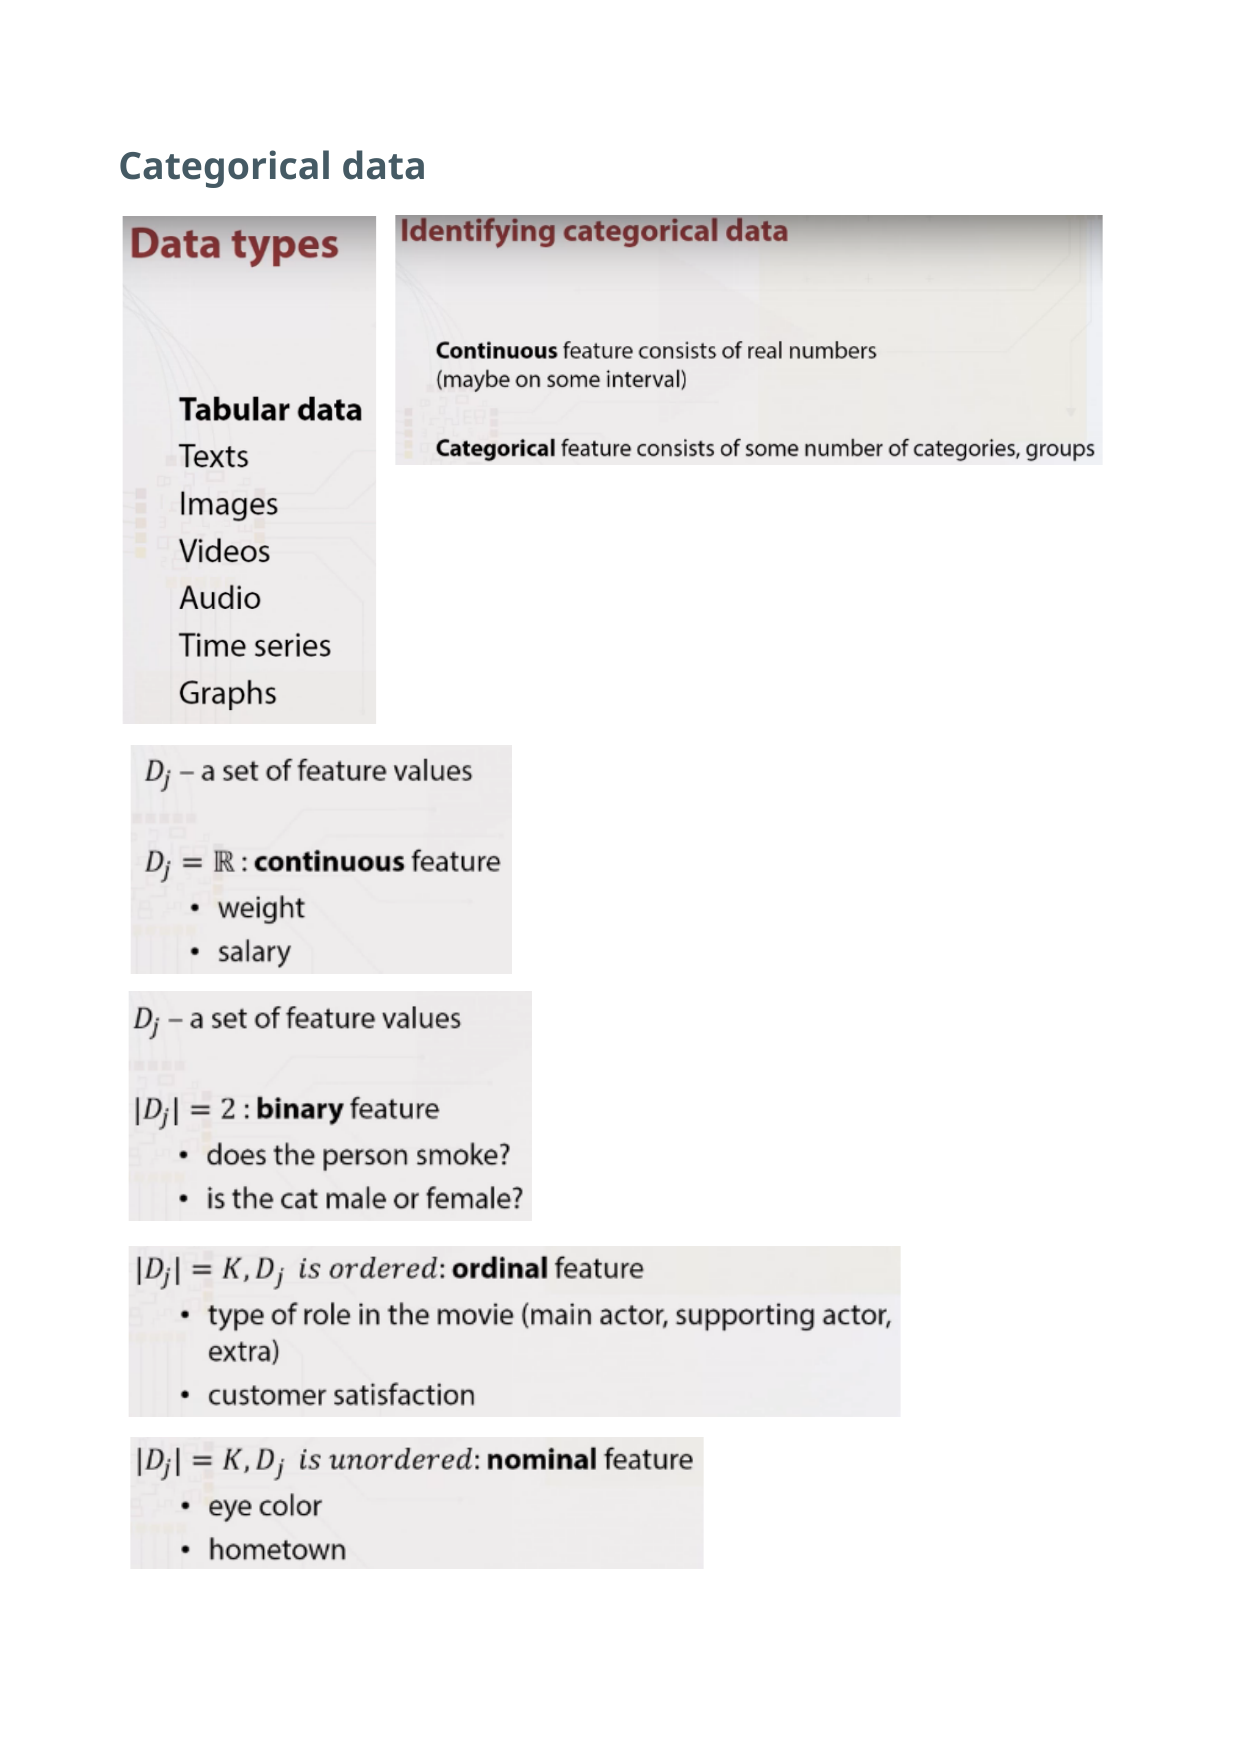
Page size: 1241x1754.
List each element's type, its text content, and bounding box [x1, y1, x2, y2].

picture [395, 215, 1103, 465]
picture [128, 1246, 901, 1417]
subtitle Categorical data [118, 139, 1122, 190]
picture [130, 745, 512, 974]
picture [122, 216, 377, 724]
picture [128, 991, 532, 1221]
picture [130, 1437, 704, 1569]
